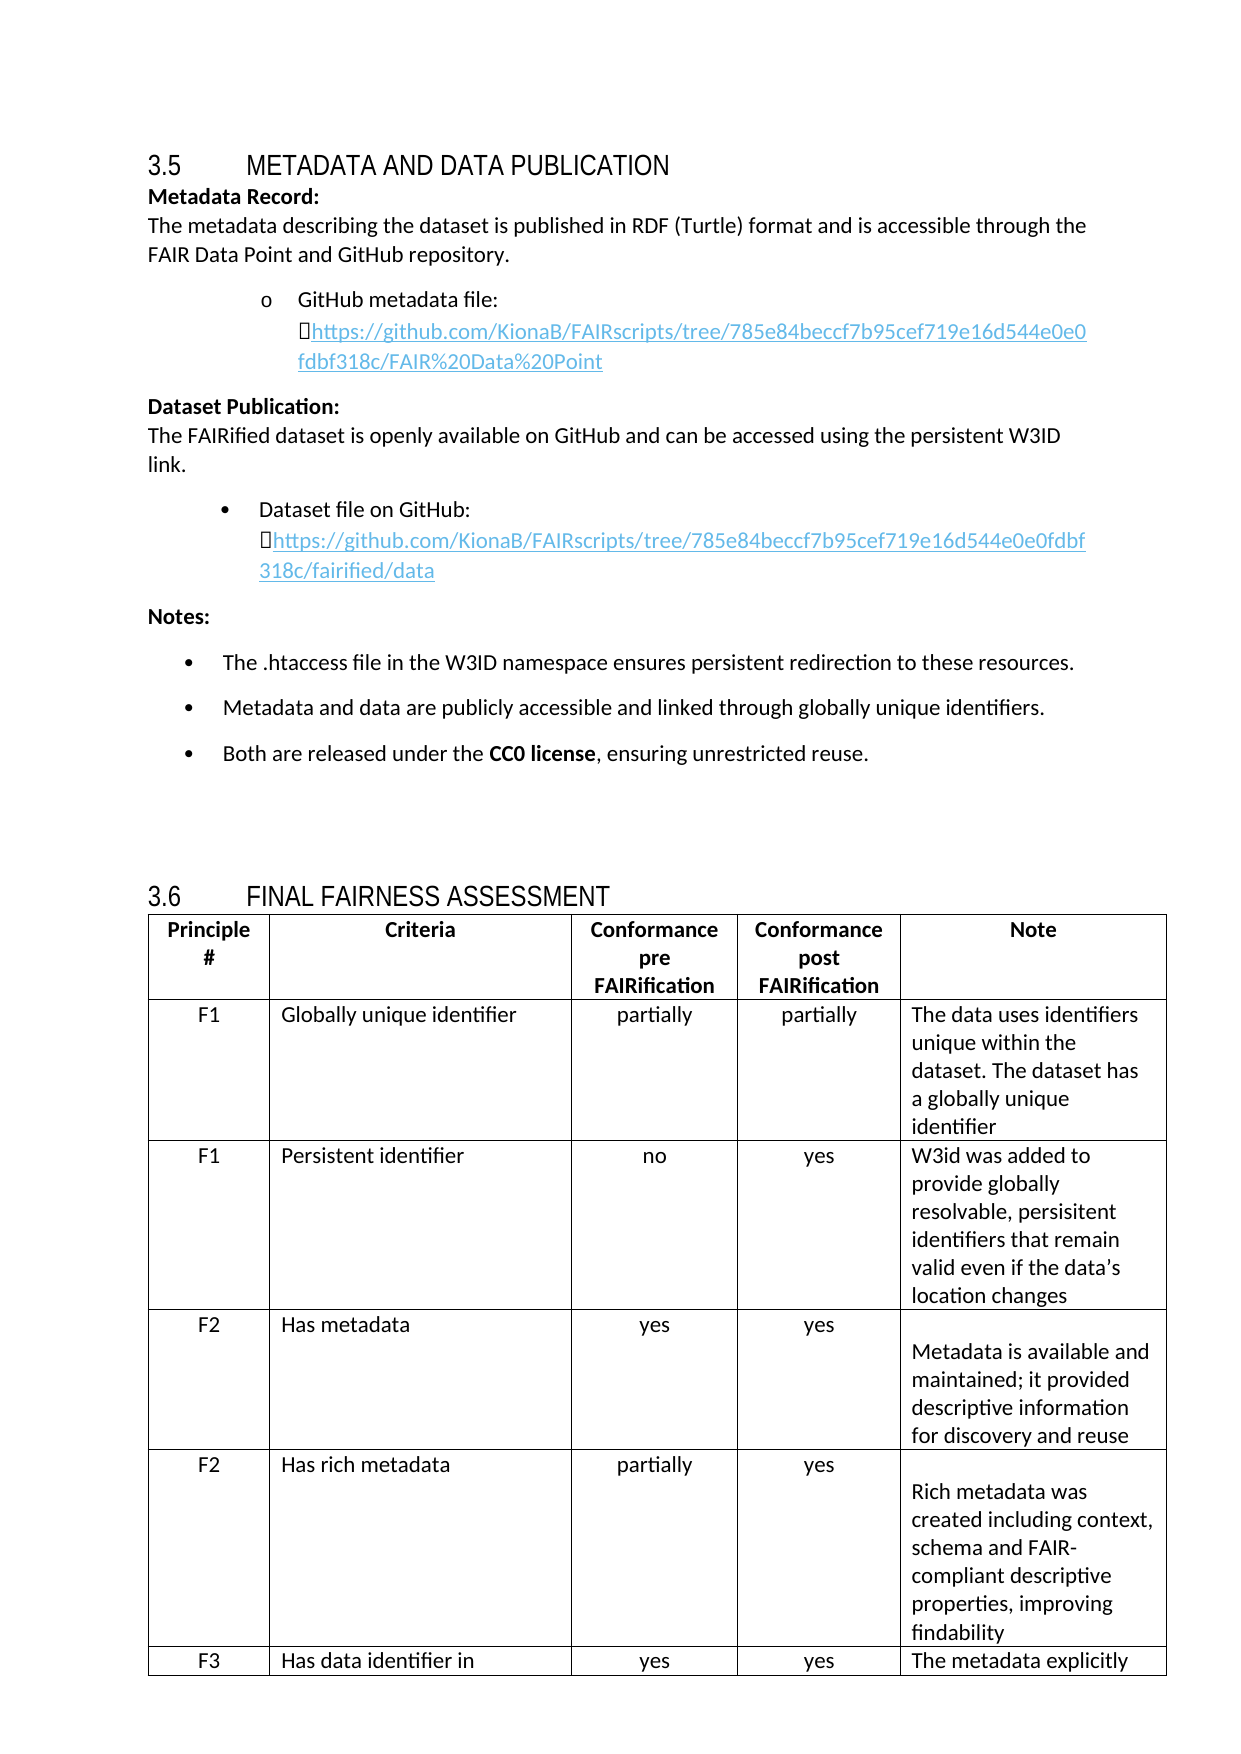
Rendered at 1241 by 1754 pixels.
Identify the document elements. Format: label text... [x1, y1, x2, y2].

table_cell Persistent identifier [270, 1141, 571, 1309]
table_cell F2 [149, 1450, 269, 1646]
table_cell no [572, 1141, 737, 1309]
table_header Conformance post FAIRification [738, 915, 900, 999]
table_cell The metadata explicitly [901, 1647, 1166, 1675]
list The .htaccess file in the W3ID namespace ensures persistent redirection to these resources. [185, 648, 1093, 676]
table_cell F1 [149, 1141, 269, 1309]
table_cell F1 [149, 1000, 269, 1140]
table_cell Has data identifier in [270, 1647, 571, 1675]
table_cell yes [738, 1141, 900, 1309]
table_cell partially [572, 1450, 737, 1646]
table_cell partially [738, 1000, 900, 1140]
table_cell partially [572, 1000, 737, 1140]
table_cell Metadata is available and maintained; it provided descriptive information for discovery and reuse [901, 1310, 1166, 1449]
table_cell yes [738, 1647, 900, 1675]
subtitle Metadata and data publication [148, 148, 1093, 181]
table_cell Has rich metadata [270, 1450, 571, 1646]
table_cell The data uses identifiers unique within the dataset. The dataset has a globally unique identifier [901, 1000, 1166, 1140]
list GitHub metadata file: 🔗https://github.com/KionaB/FAIRscripts/tree/785e84beccf7b95cef719e16d544e0e0fdbf318c/FAIR%20Data%20Point [260, 285, 1093, 375]
table_cell yes [738, 1450, 900, 1646]
list Both are released under the CC0 license, ensuring unrestricted reuse. [185, 739, 1093, 767]
list Dataset file on GitHub: 🔗https://github.com/KionaB/FAIRscripts/tree/785e84beccf7b95cef719e16d544e0e0fdbf318c/fairified/data [221, 496, 1093, 584]
table_cell yes [572, 1310, 737, 1449]
table_header Criteria [270, 915, 571, 999]
text Notes: [148, 602, 1093, 630]
table_cell yes [572, 1647, 737, 1675]
table_cell F3 [149, 1647, 269, 1675]
table_cell Rich metadata was created including context, schema and FAIR- compliant descriptive properties, improving findability [901, 1450, 1166, 1646]
table_cell Globally unique identifier [270, 1000, 571, 1140]
subtitle Final FAIRness assessment [148, 879, 1093, 913]
table_header [911, 1450, 923, 1477]
table_header [911, 1310, 923, 1337]
text Metadata Record: The metadata describing the dataset is published in RDF (Turtle) format and is accessible through the FAIR Data Point and GitHub repository. [148, 182, 1093, 268]
table_cell F2 [149, 1310, 269, 1449]
table_header Conformance pre FAIRification [572, 915, 737, 999]
table_cell Has metadata [270, 1310, 571, 1449]
table_cell W3id was added to provide globally resolvable, persisitent identifiers that remain valid even if the data’s location changes [901, 1141, 1166, 1309]
table_header Note [901, 915, 1166, 999]
list Metadata and data are publicly accessible and linked through globally unique identifiers. [185, 693, 1093, 721]
table_cell yes [738, 1310, 900, 1449]
table_header Principle # [149, 915, 269, 999]
text Dataset Publication: The FAIRified dataset is openly available on GitHub and can be accessed using the persistent W3ID link. [148, 392, 1093, 478]
